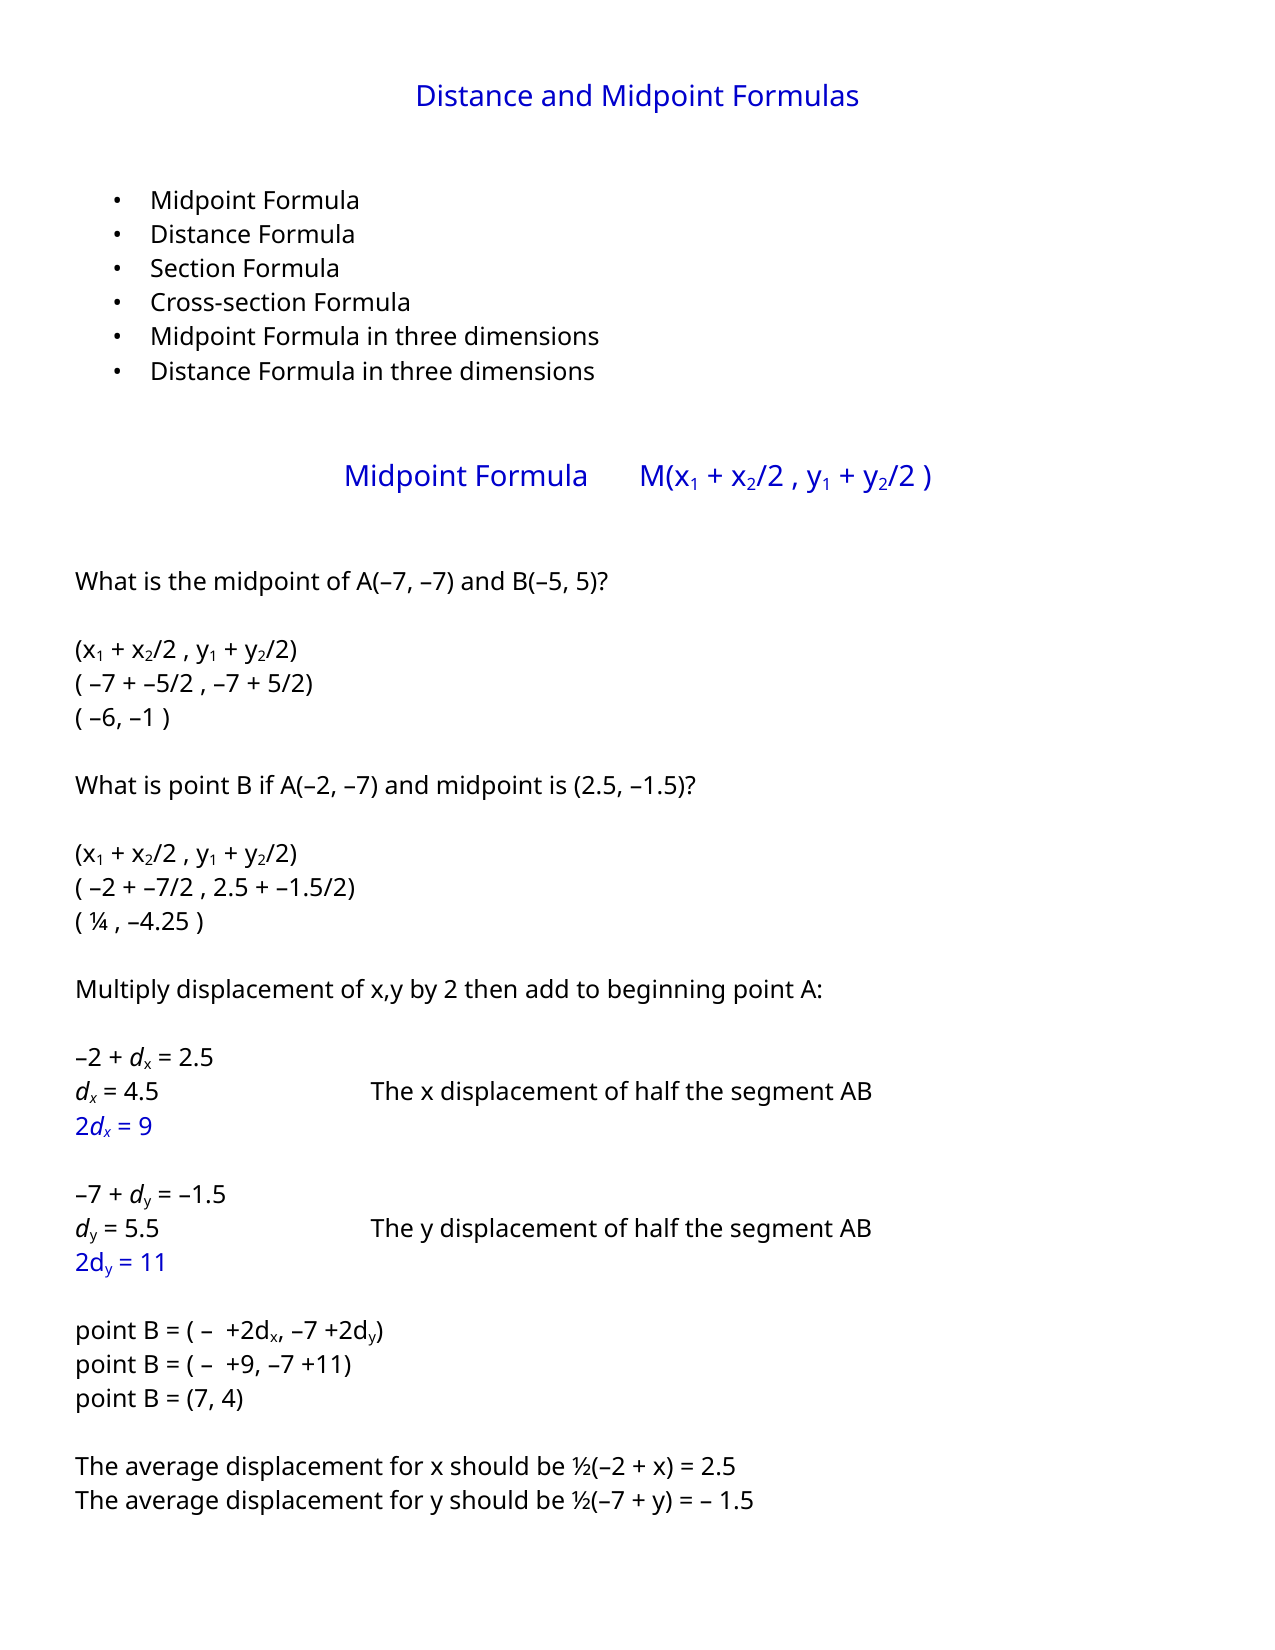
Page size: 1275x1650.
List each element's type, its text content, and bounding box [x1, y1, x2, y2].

text dy = 5.5 The y displacement of half the segment AB [75, 1210, 1200, 1244]
text What is point B if A(–2, –7) and midpoint is (2.5, –1.5)? [75, 767, 1200, 802]
text The average displacement for y should be ½(–7 + y) = – 1.5 [75, 1483, 1200, 1517]
text point B = (7, 4) [75, 1381, 1200, 1415]
text –2 + dx = 2.5 [75, 1040, 1200, 1074]
text The average displacement for x should be ½(–2 + x) = 2.5 [75, 1449, 1200, 1483]
text (x1 + x2/2 , y1 + y2/2) [75, 631, 1200, 665]
text ( –6, –1 ) [75, 699, 1200, 733]
text –7 + dy = –1.5 [75, 1176, 1200, 1210]
list Distance Formula [112, 217, 1200, 251]
text (x1 + x2/2 , y1 + y2/2) [75, 836, 1200, 870]
list Midpoint Formula in three dimensions [112, 319, 1200, 353]
text Multiply displacement of x,y by 2 then add to beginning point A: [75, 972, 1200, 1006]
text ( ¼ , –4.25 ) [75, 904, 1200, 938]
list Section Formula [112, 251, 1200, 285]
text point B = ( – +9, –7 +11) [75, 1347, 1200, 1381]
list Midpoint Formula [112, 183, 1200, 217]
text dx = 4.5 The x displacement of half the segment AB [75, 1074, 1200, 1108]
text What is the midpoint of A(–7, –7) and B(–5, 5)? [75, 563, 1200, 597]
text Midpoint Formula M(x1 + x2/2 , y1 + y2/2 ) [75, 455, 1200, 495]
text ( –2 + –7/2 , 2.5 + –1.5/2) [75, 870, 1200, 904]
text 2dy = 11 [75, 1244, 1200, 1278]
text Distance and Midpoint Formulas [75, 75, 1200, 115]
list Distance Formula in three dimensions [112, 353, 1200, 387]
text 2dx = 9 [75, 1108, 1200, 1142]
text point B = ( – +2dx, –7 +2dy) [75, 1312, 1200, 1347]
text ( –7 + –5/2 , –7 + 5/2) [75, 665, 1200, 699]
list Cross-section Formula [112, 285, 1200, 319]
